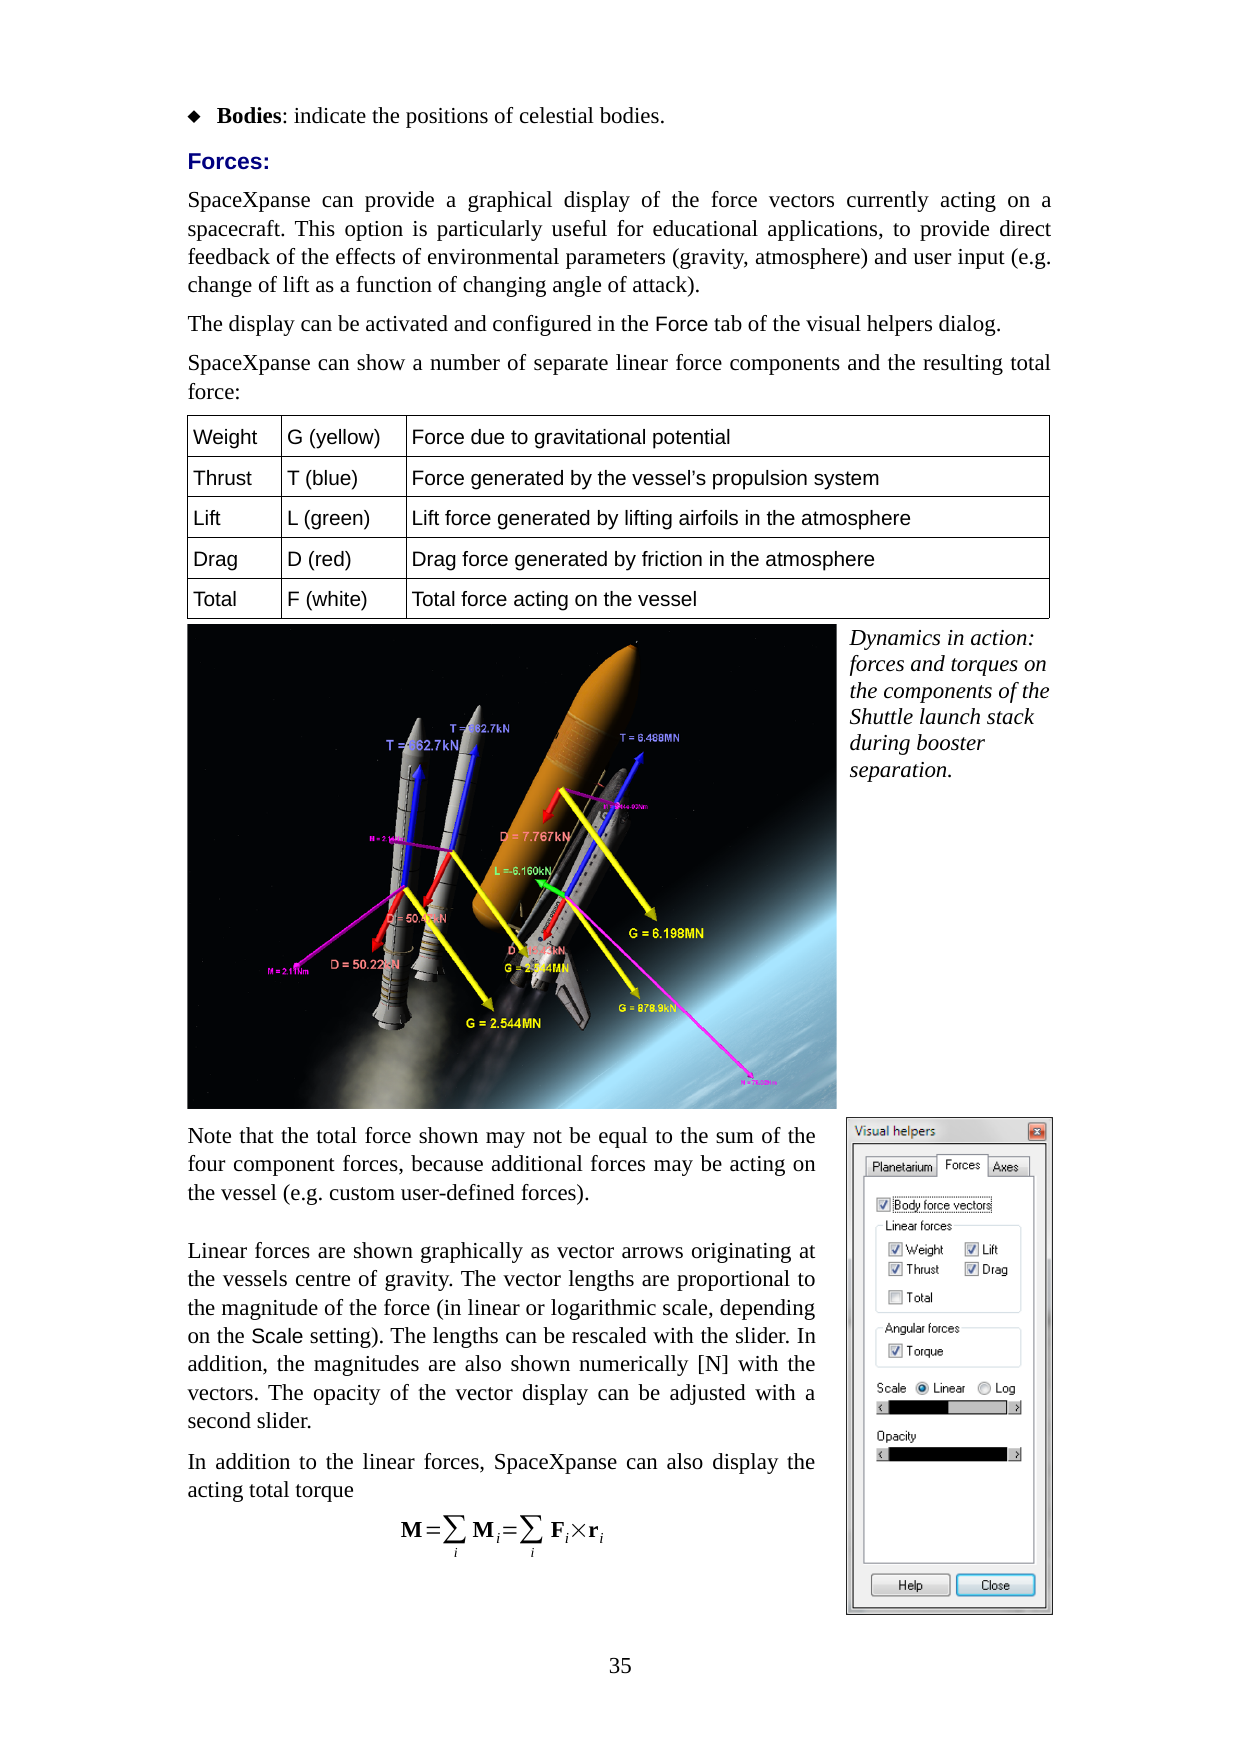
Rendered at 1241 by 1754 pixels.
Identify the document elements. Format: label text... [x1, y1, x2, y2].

table_cell D (red) [282, 538, 406, 577]
table_cell F (white) [282, 579, 406, 618]
subtitle Forces: [187, 148, 1053, 174]
table_cell Drag force generated by friction in the atmosphere [407, 538, 1049, 577]
table_cell Lift [188, 497, 281, 537]
text The display can be activated and configured in the Force tab of the visual helpers dialog. [187, 309, 1053, 337]
table_cell Drag [188, 538, 281, 577]
text In addition to the linear forces, SpaceXpanse can also display the acting total torque [187, 1447, 846, 1503]
table_header Weight [188, 416, 281, 456]
table_cell Force generated by the vessel’s propulsion system [407, 457, 1049, 496]
table_header G (yellow) [282, 416, 406, 456]
picture [187, 624, 837, 1109]
table_cell Total [188, 579, 281, 618]
text SpaceXpanse can show a number of separate linear force components and the resulting total force: [187, 348, 1053, 405]
text Linear forces are shown graphically as vector arrows originating at the vessels centre of gravity. The vector lengths are proportional to the magnitude of the force (in linear or logarithmic scale, depending on the Scale setting). The lengths can be rescaled with the slider. In addition, the magnitudes are also shown numerically [N] with the vectors. The opacity of the vector display can be adjusted with a second slider. [187, 1236, 846, 1434]
table_header Force due to gravitational potential [407, 416, 1049, 456]
list Bodies: indicate the positions of celestial bodies. [187, 100, 1053, 129]
table_cell Lift force generated by lifting airfoils in the atmosphere [407, 497, 1049, 537]
text SpaceXpanse can provide a graphical display of the force vectors currently acting on a spacecraft. This option is particularly useful for educational applications, to provide direct feedback of the effects of environmental parameters (gravity, atmosphere) and user input (e.g. change of lift as a function of changing angle of attack). [187, 185, 1053, 298]
table_cell L (green) [282, 497, 406, 537]
text Note that the total force shown may not be equal to the sum of the four component forces, because additional forces may be acting on the vessel (e.g. custom user-defined forces). [187, 636, 1053, 1206]
table_cell Total force acting on the vessel [407, 579, 1049, 618]
picture [846, 1117, 1053, 1615]
table_cell Thrust [188, 457, 281, 496]
table_cell T (blue) [282, 457, 406, 496]
